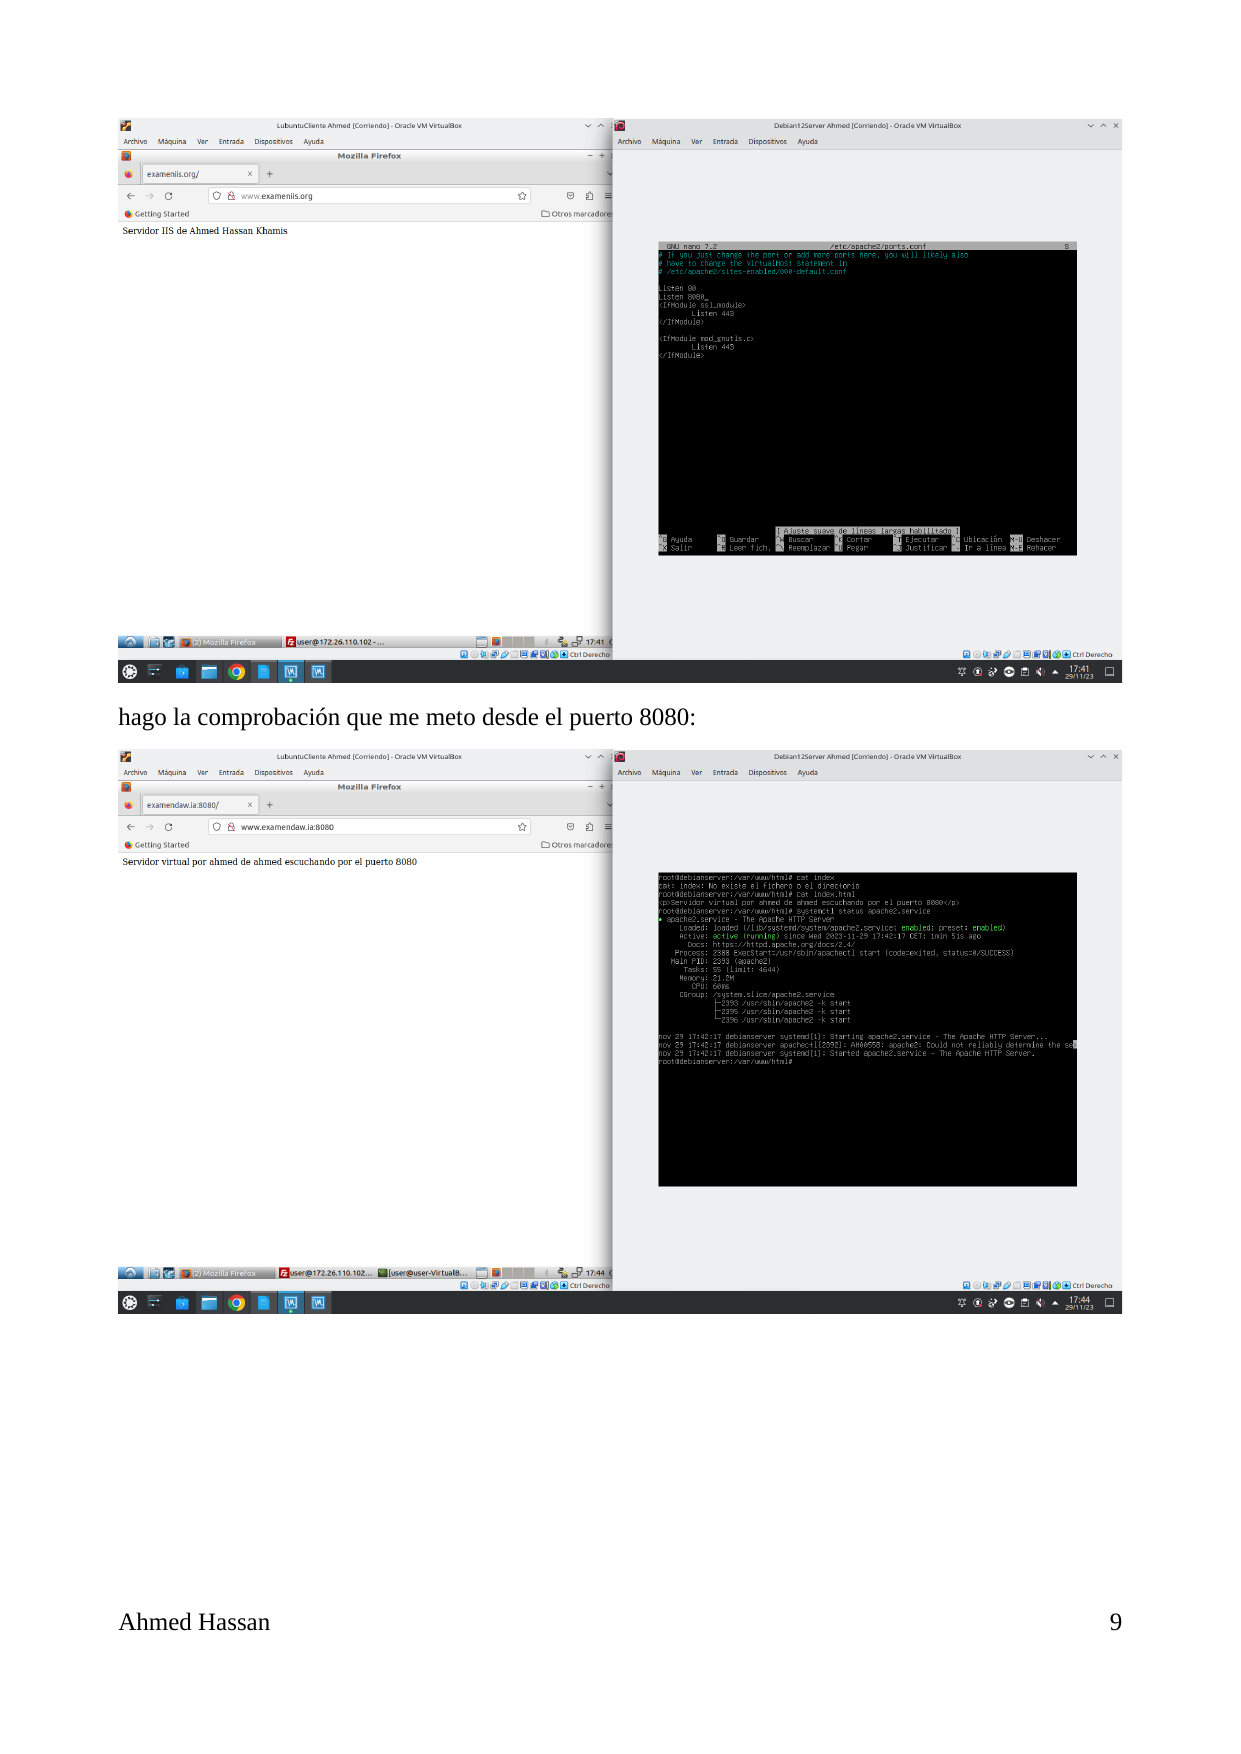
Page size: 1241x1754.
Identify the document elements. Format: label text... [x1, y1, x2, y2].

text hago la comprobación que me meto desde el puerto 8080: [118, 702, 1122, 730]
picture [118, 749, 1123, 1314]
picture [118, 118, 1123, 683]
